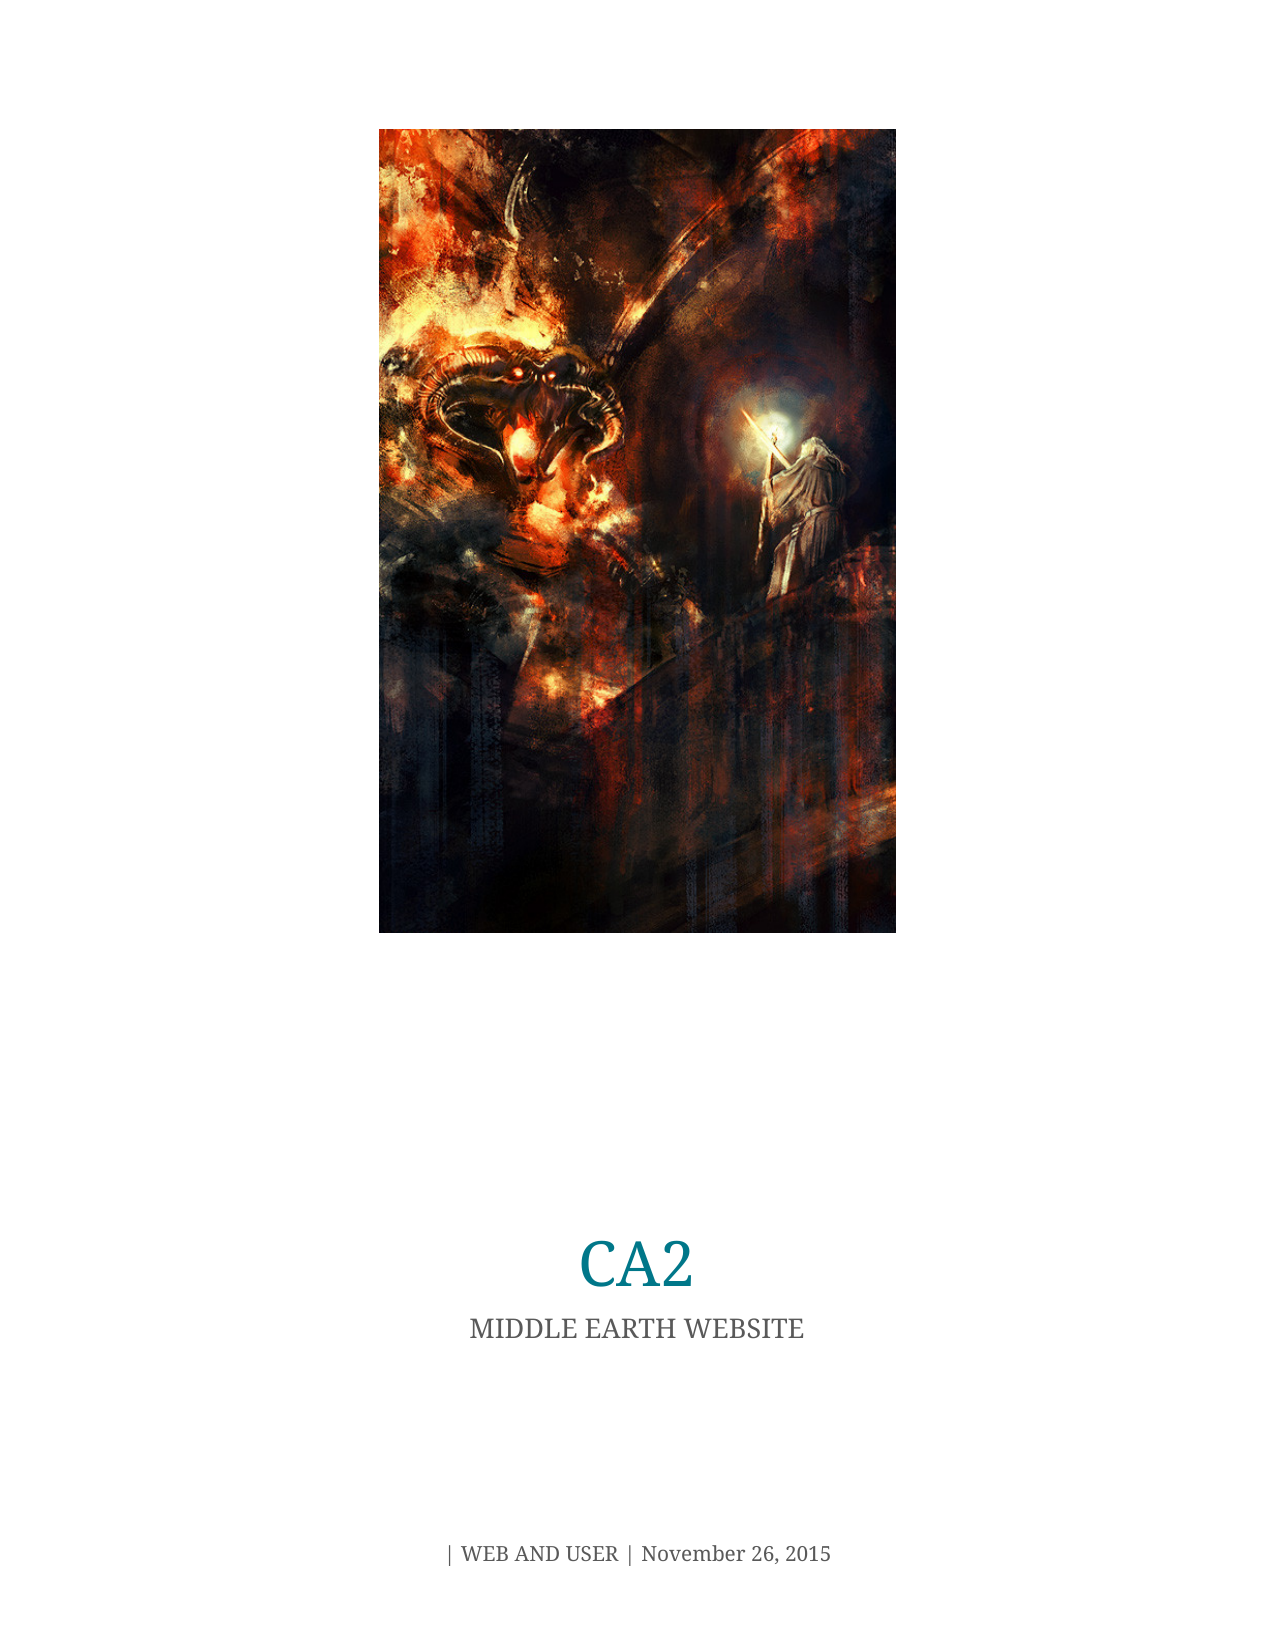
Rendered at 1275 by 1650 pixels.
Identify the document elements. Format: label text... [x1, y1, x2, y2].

text | WEB AND USER | November 26, 2015 [314, 1539, 961, 1567]
subtitle MIDDLE EARTH WEBSITE [210, 1309, 1064, 1346]
title CA2 [210, 1220, 1064, 1305]
